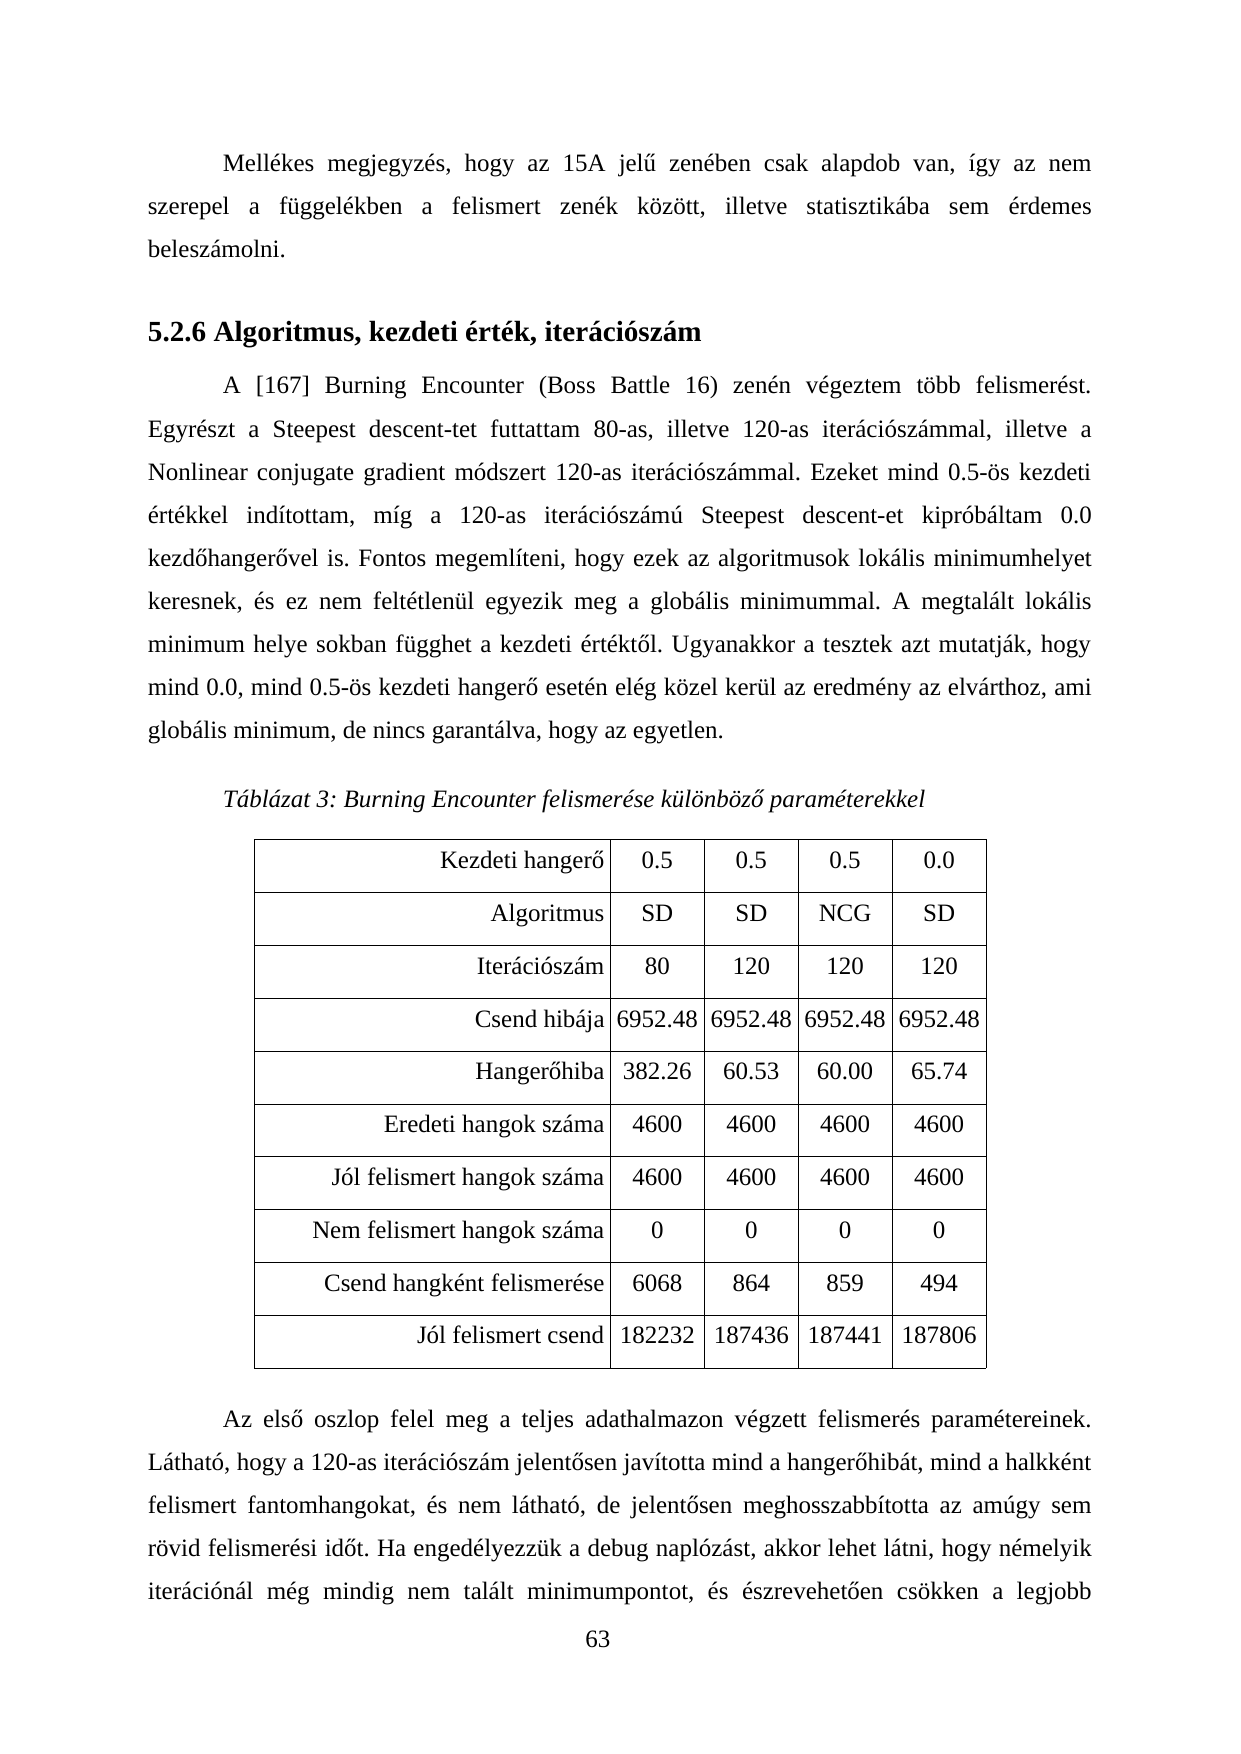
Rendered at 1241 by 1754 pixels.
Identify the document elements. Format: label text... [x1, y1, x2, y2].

table_cell 187806 [893, 1316, 986, 1367]
table_cell Algoritmus [255, 893, 610, 945]
table_cell 6952.48 [893, 999, 986, 1051]
table_cell NCG [799, 893, 892, 945]
table_cell Nem felismert hangok száma [255, 1210, 610, 1262]
table_cell 6952.48 [611, 999, 704, 1051]
table_cell 4600 [611, 1157, 704, 1209]
table_cell SD [611, 893, 704, 945]
table_header 0.5 [611, 840, 704, 892]
table_cell 0 [611, 1210, 704, 1262]
table_cell 6952.48 [799, 999, 892, 1051]
table_cell 382.26 [611, 1052, 704, 1103]
table_cell Hangerőhiba [255, 1052, 610, 1103]
table_cell 182232 [611, 1316, 704, 1367]
text Az első oszlop felel meg a teljes adathalmazon végzett felismerés paramétereinek. Látható, hogy a 120-as iterációszám jelentősen javította mind a hangerőhibát, mind a halkként felismert fantomhangokat, és nem látható, de jelentősen meghosszabbította az amúgy sem rövid felismerési időt. Ha engedélyezzük a debug naplózást, akkor lehet látni, hogy némelyik iterációnál még mindig nem talált minimumpontot, és észrevehetően csökken a legjobb [148, 1404, 1092, 1605]
table_cell 859 [799, 1263, 892, 1315]
table_header 0.5 [705, 840, 798, 892]
table_cell 4600 [705, 1105, 798, 1156]
table_cell 60.53 [705, 1052, 798, 1103]
table_cell 4600 [893, 1105, 986, 1156]
table_cell 0 [799, 1210, 892, 1262]
text Mellékes megjegyzés, hogy az 15A jelű zenében csak alapdob van, így az nem szerepel a függelékben a felismert zenék között, illetve statisztikába sem érdemes beleszámolni. [148, 148, 1092, 263]
text Táblázat 3: Burning Encounter felismerése különböző paraméterekkel [148, 784, 1092, 812]
table_cell Csend hangként felismerése [255, 1263, 610, 1315]
table_cell 4600 [799, 1157, 892, 1209]
table_cell Iterációszám [255, 946, 610, 998]
table_cell 0 [893, 1210, 986, 1262]
table_cell 6068 [611, 1263, 704, 1315]
text A [167] Burning Encounter (Boss Battle 16) zenén végeztem több felismerést. Egyrészt a Steepest descent-tet futtattam 80-as, illetve 120-as iterációszámmal, illetve a Nonlinear conjugate gradient módszert 120-as iterációszámmal. Ezeket mind 0.5-ös kezdeti értékkel indítottam, míg a 120-as iterációszámú Steepest descent-et kipróbáltam 0.0 kezdőhangerővel is. Fontos megemlíteni, hogy ezek az algoritmusok lokális minimumhelyet keresnek, és ez nem feltétlenül egyezik meg a globális minimummal. A megtalált lokális minimum helye sokban függhet a kezdeti értéktől. Ugyanakkor a tesztek azt mutatják, hogy mind 0.0, mind 0.5-ös kezdeti hangerő esetén elég közel kerül az eredmény az elvárthoz, ami globális minimum, de nincs garantálva, hogy az egyetlen. [148, 371, 1092, 744]
table_cell 4600 [611, 1105, 704, 1156]
table_cell SD [893, 893, 986, 945]
table_cell 120 [893, 946, 986, 998]
table_cell 4600 [705, 1157, 798, 1209]
subtitle Algoritmus, kezdeti érték, iterációszám [148, 314, 1092, 348]
table_cell 120 [705, 946, 798, 998]
table_cell SD [705, 893, 798, 945]
table_header 0.0 [893, 840, 986, 892]
table_cell 0 [705, 1210, 798, 1262]
table_header Kezdeti hangerő [255, 840, 610, 892]
table_cell 120 [799, 946, 892, 998]
table_cell Csend hibája [255, 999, 610, 1051]
table_cell 65.74 [893, 1052, 986, 1103]
table_cell 4600 [893, 1157, 986, 1209]
table_cell 4600 [799, 1105, 892, 1156]
table_cell 6952.48 [705, 999, 798, 1051]
table_cell 187441 [799, 1316, 892, 1367]
table_cell 80 [611, 946, 704, 998]
table_cell 494 [893, 1263, 986, 1315]
table_cell Jól felismert csend [255, 1316, 610, 1367]
table_cell Eredeti hangok száma [255, 1105, 610, 1156]
table_header 0.5 [799, 840, 892, 892]
table_cell Jól felismert hangok száma [255, 1157, 610, 1209]
table_cell 60.00 [799, 1052, 892, 1103]
table_cell 187436 [705, 1316, 798, 1367]
table_cell 864 [705, 1263, 798, 1315]
